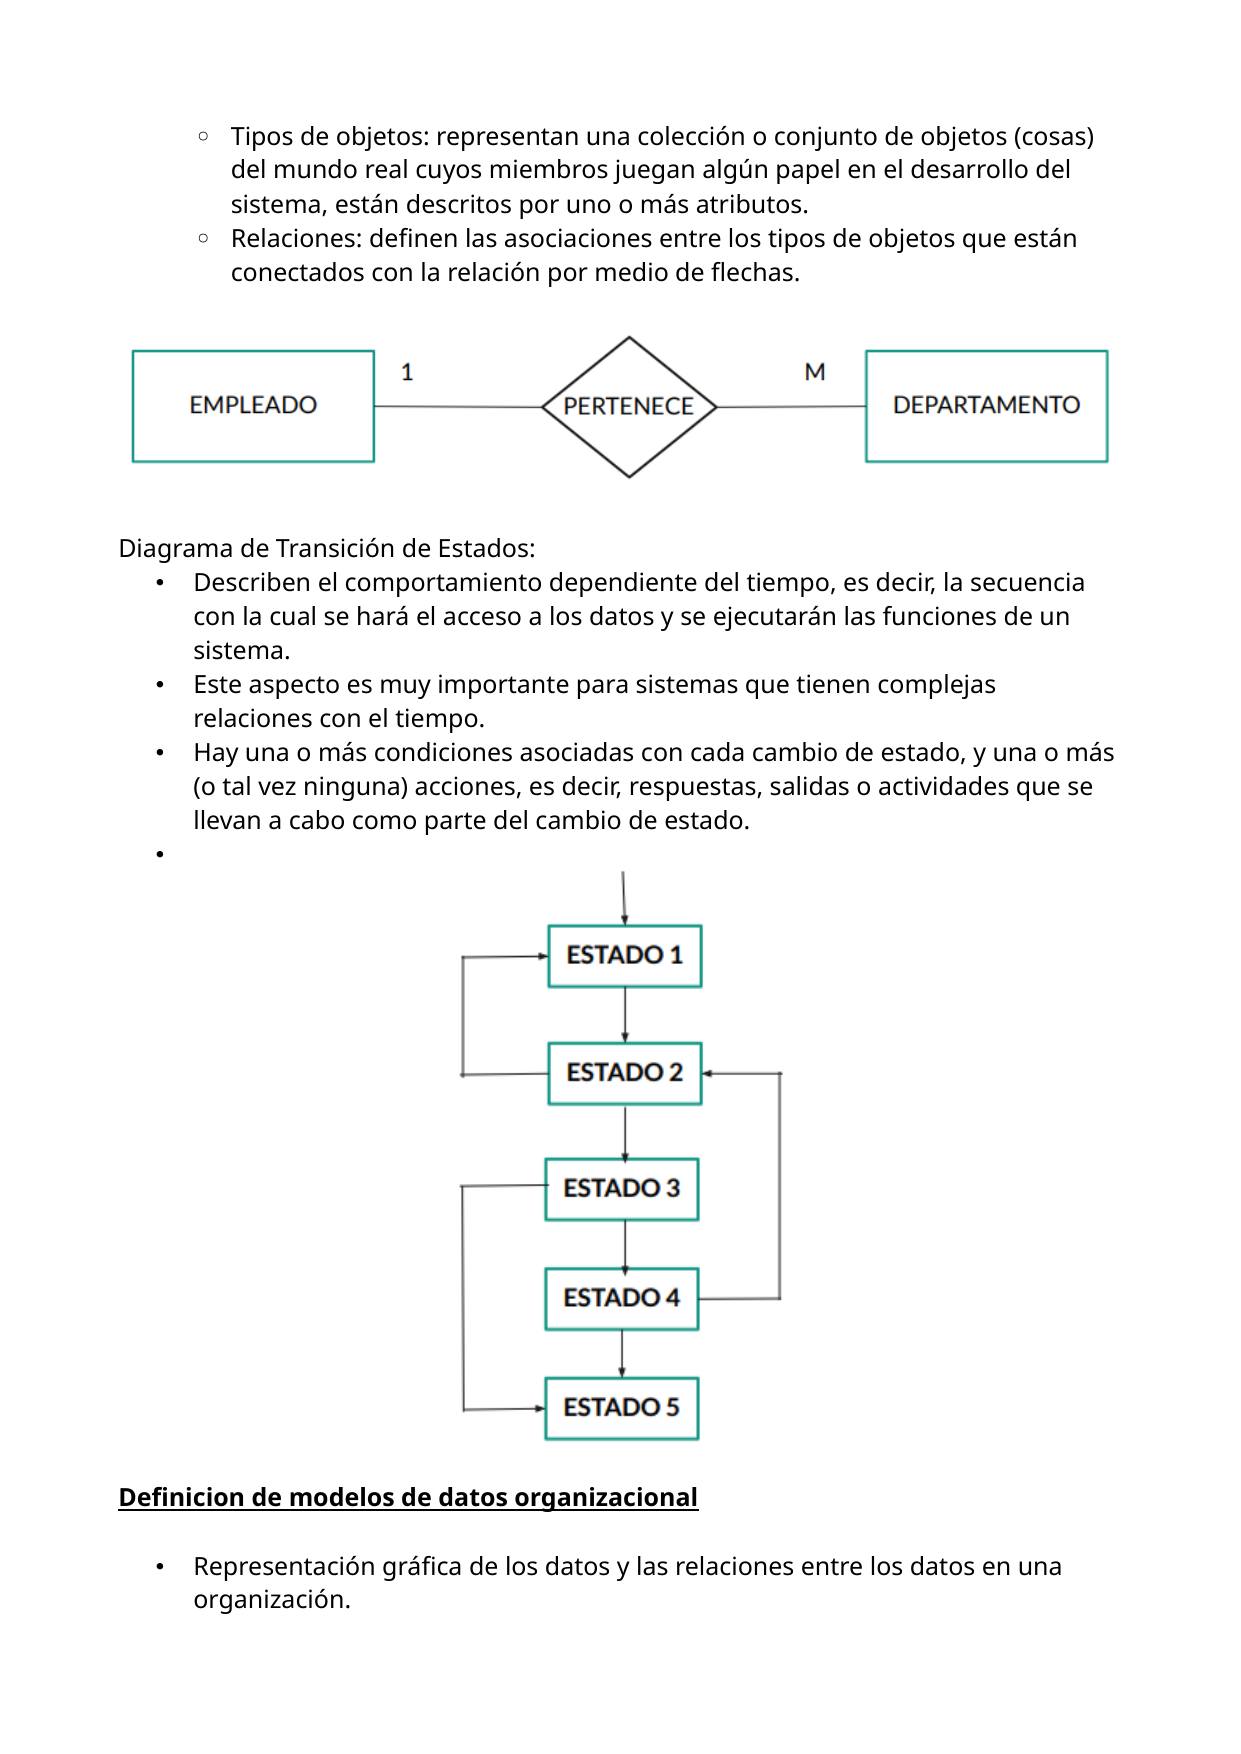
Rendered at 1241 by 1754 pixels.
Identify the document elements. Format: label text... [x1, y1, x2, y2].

text Diagrama de Transición de Estados: [118, 530, 1122, 564]
list Relaciones: definen las asociaciones entre los tipos de objetos que están conectados con la relación por medio de flechas. [193, 220, 1122, 288]
text Definicion de modelos de datos organizacional [118, 1480, 1122, 1514]
list Este aspecto es muy importante para sistemas que tienen complejas relaciones con el tiempo. [156, 667, 1122, 735]
list Tipos de objetos: representan una colección o conjunto de objetos (cosas) del mundo real cuyos miembros juegan algún papel en el desarrollo del sistema, están descritos por uno o más atributos. [193, 118, 1122, 220]
list Representación gráfica de los datos y las relaciones entre los datos en una organización. [156, 1548, 1122, 1616]
picture [118, 322, 1123, 497]
list Describen el comportamiento dependiente del tiempo, es decir, la secuencia con la cual se hará el acceso a los datos y se ejecutarán las funciones de un sistema. [156, 564, 1122, 667]
picture [410, 871, 830, 1446]
list Hay una o más condiciones asociadas con cada cambio de estado, y una o más (o tal vez ninguna) acciones, es decir, respuestas, salidas o actividades que se llevan a cabo como parte del cambio de estado. [156, 735, 1122, 837]
